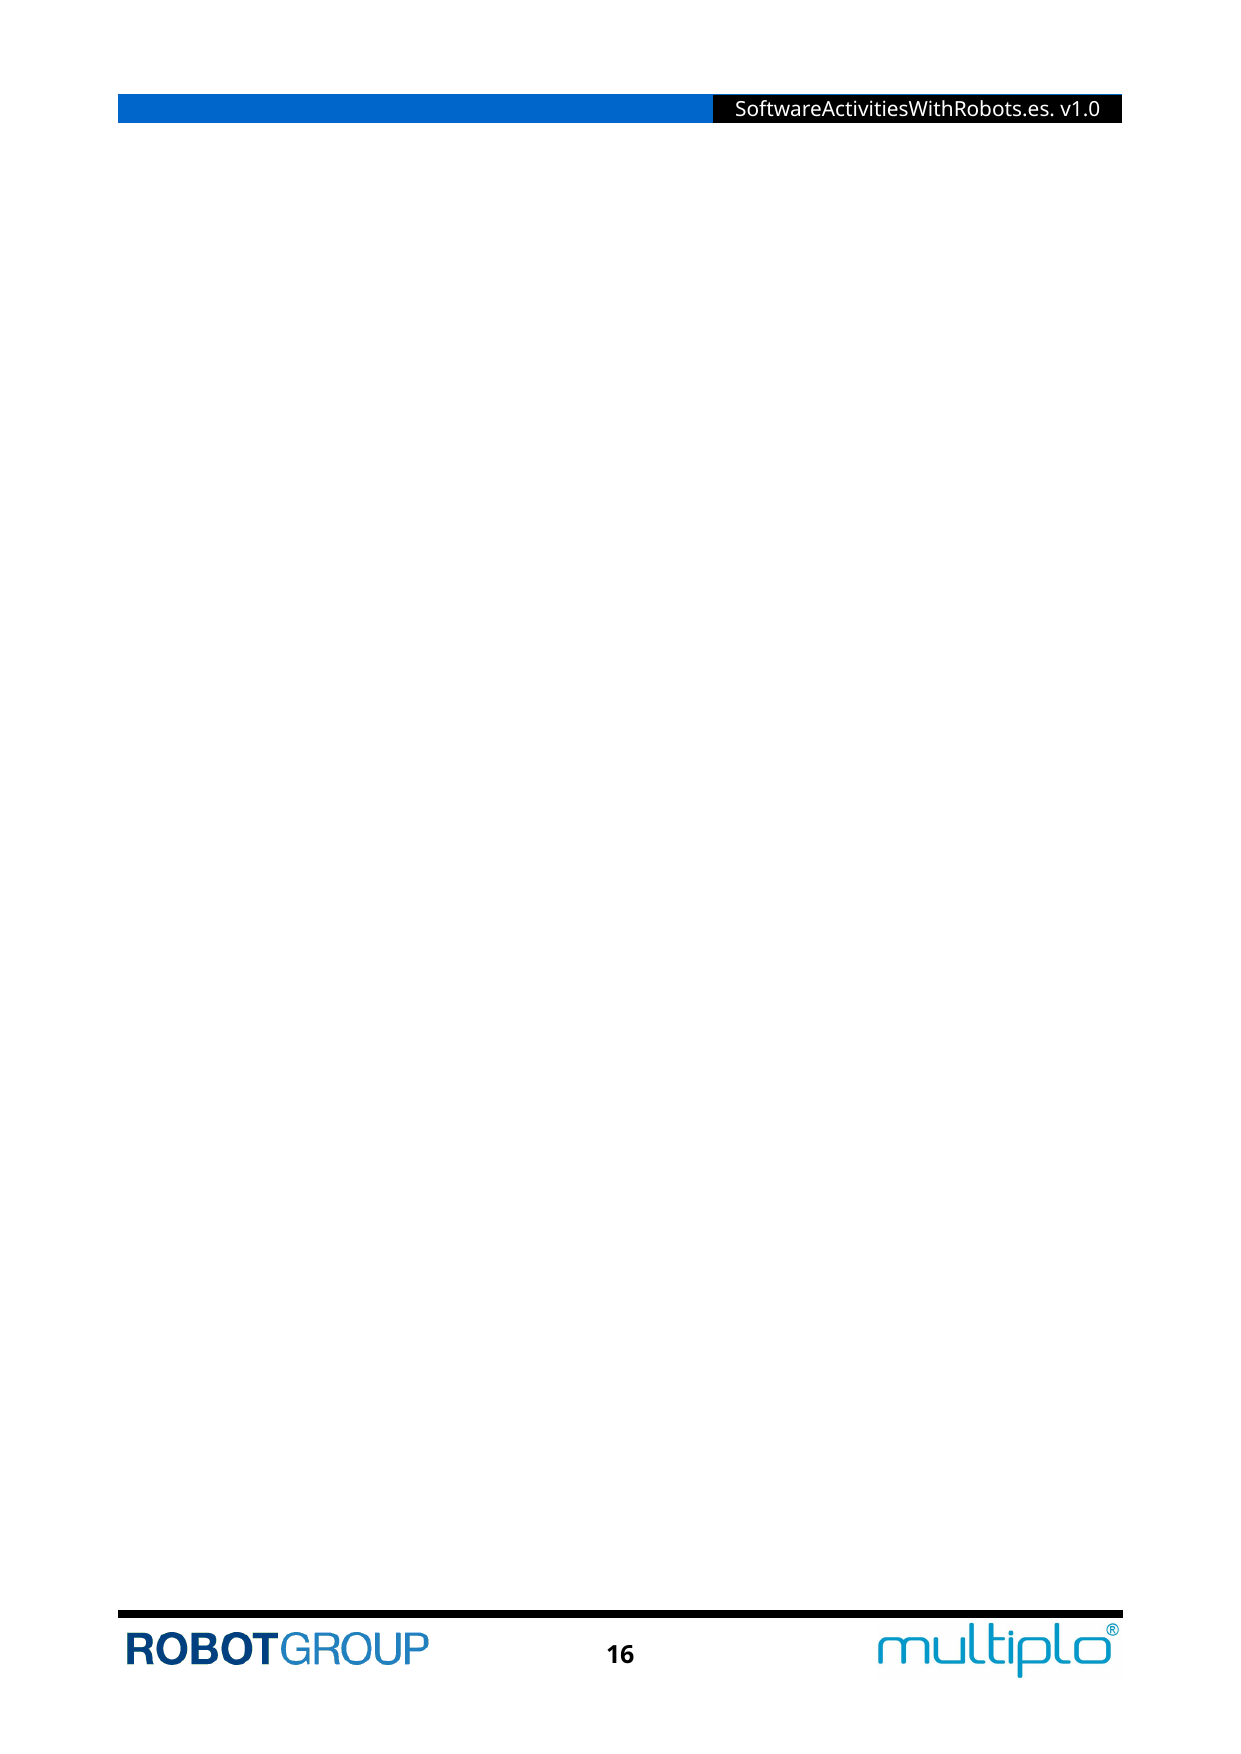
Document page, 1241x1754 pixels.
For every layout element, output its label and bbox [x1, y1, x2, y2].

picture [118, 1622, 434, 1673]
picture [877, 1622, 1123, 1679]
